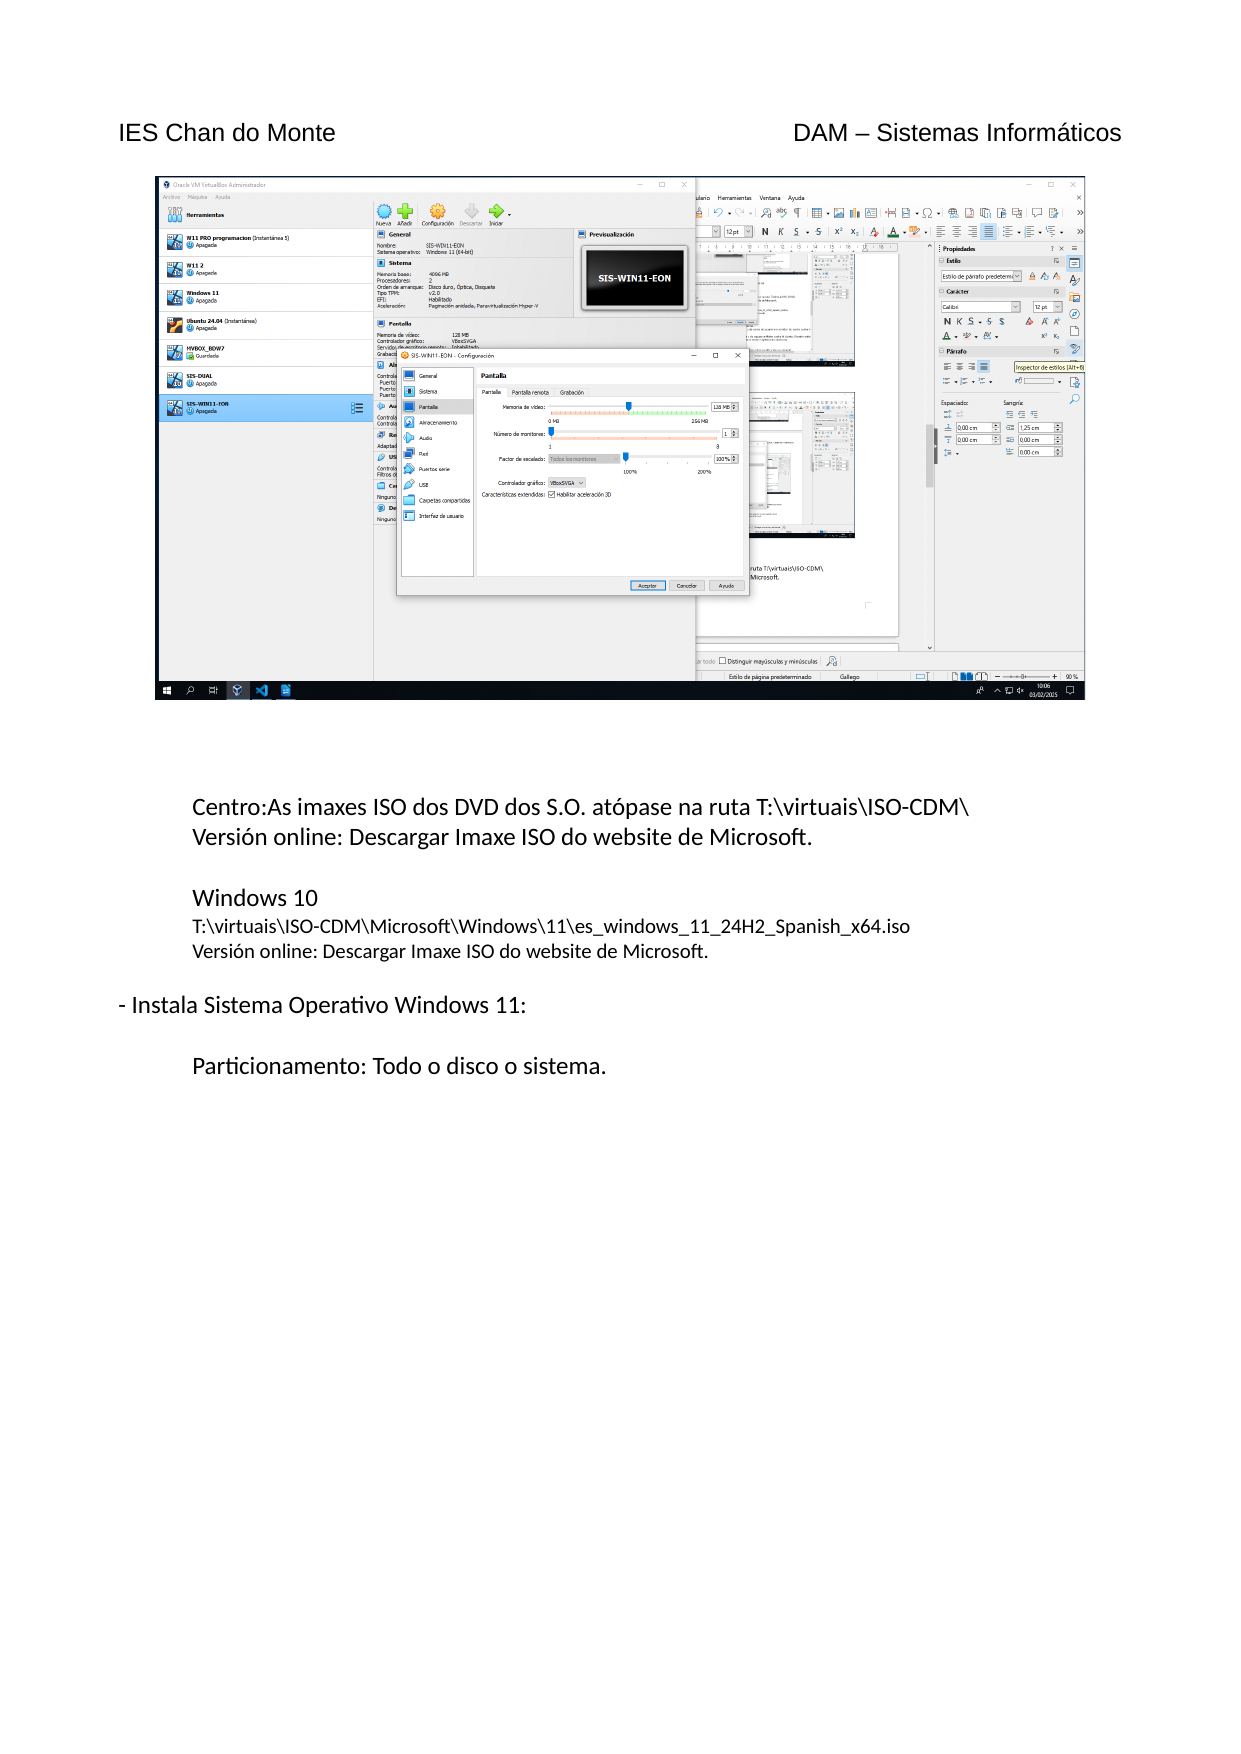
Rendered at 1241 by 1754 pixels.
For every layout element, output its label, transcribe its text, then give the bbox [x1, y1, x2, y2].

text - Instala Sistema Operativo Windows 11: [118, 989, 1122, 1020]
text T:\virtuais\ISO-CDM\Microsoft\Windows\11\es_windows_11_24H2_Spanish_x64.iso [192, 913, 1122, 938]
text Particionamento: Todo o disco o sistema. [192, 1050, 1122, 1081]
text Versión online: Descargar Imaxe ISO do website de Microsoft. [192, 822, 1122, 852]
text Centro:As imaxes ISO dos DVD dos S.O. atópase na ruta T:\virtuais\ISO-CDM\ [192, 791, 1122, 822]
text Versión online: Descargar Imaxe ISO do website de Microsoft. [192, 938, 1122, 964]
text Windows 10 [192, 883, 1122, 913]
picture [155, 176, 1086, 700]
